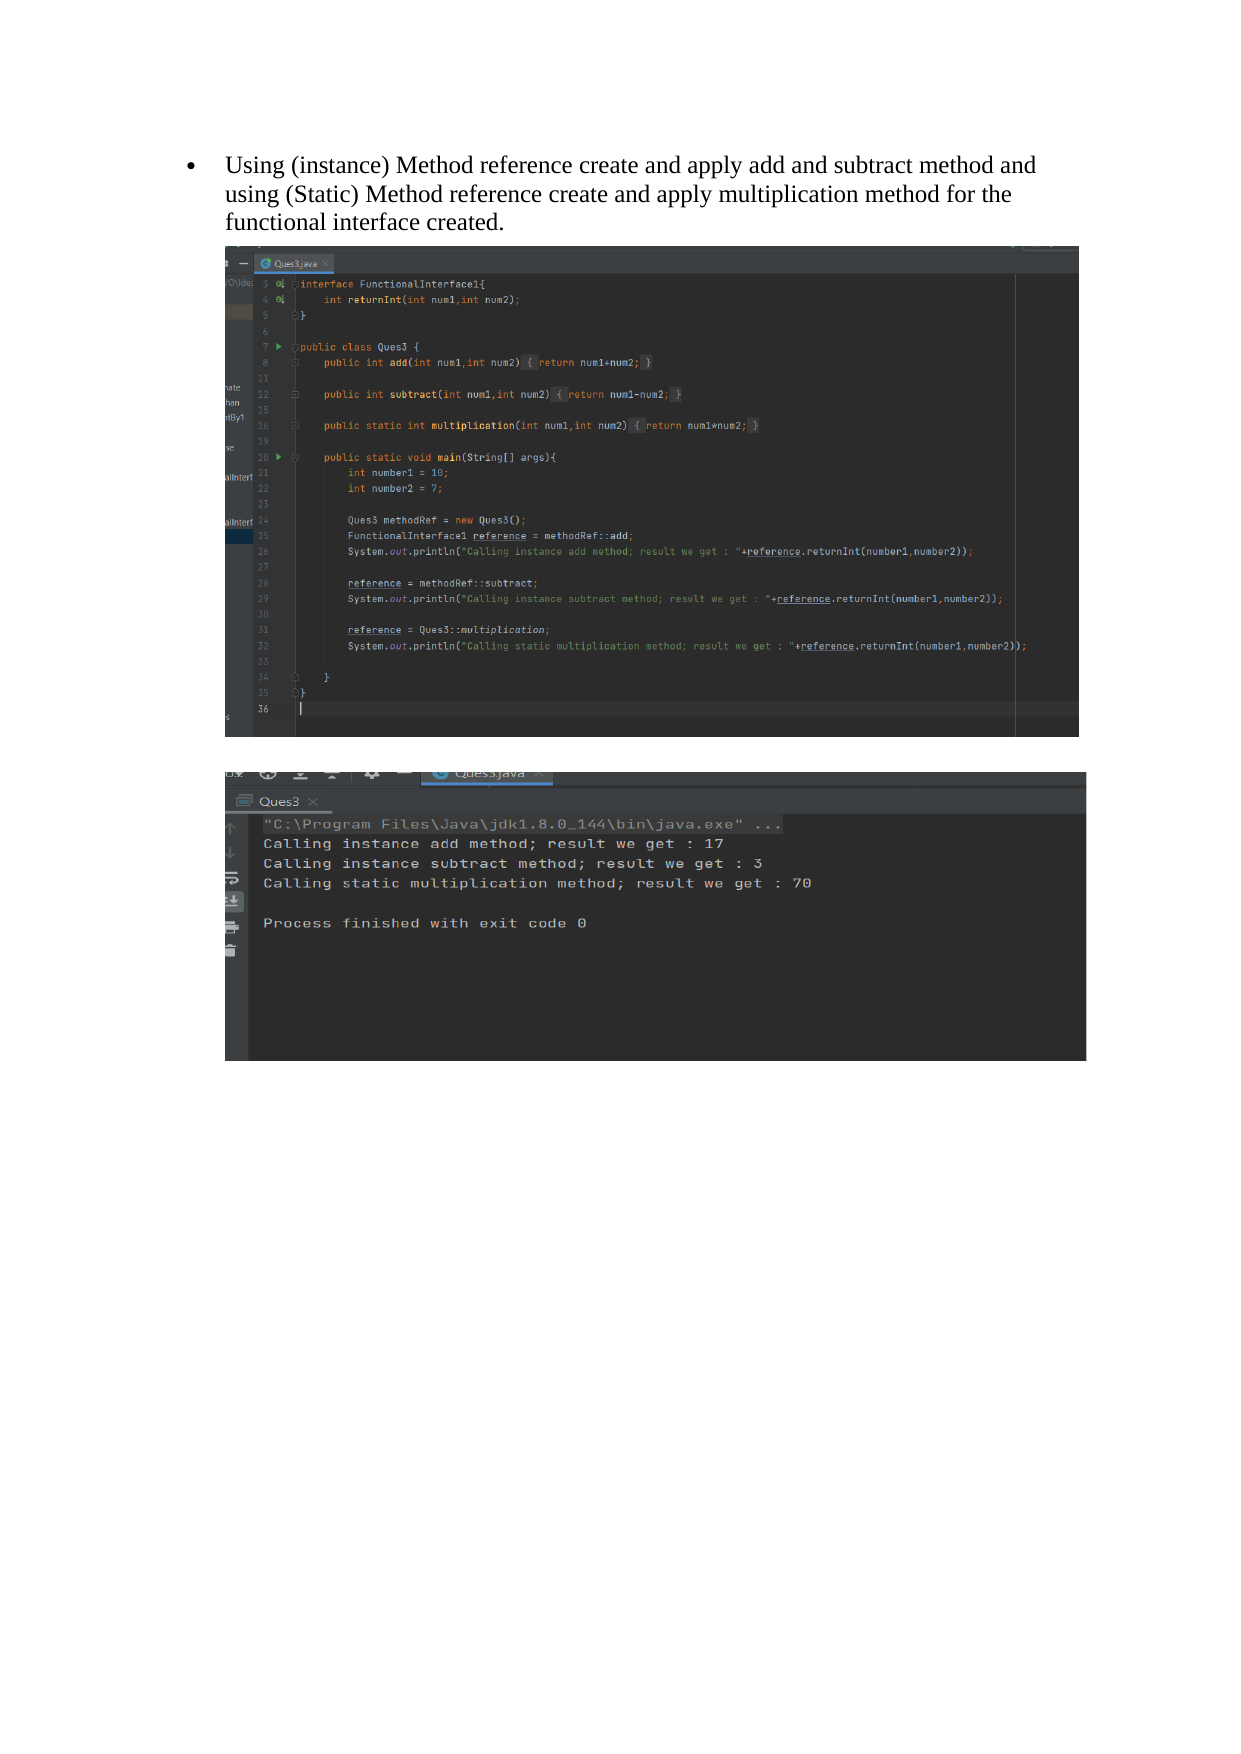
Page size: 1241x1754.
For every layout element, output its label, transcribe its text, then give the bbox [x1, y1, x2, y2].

picture [225, 772, 349, 909]
list Using (instance) Method reference create and apply add and subtract method and using (Static) Method reference create and apply multiplication method for the functional interface created. [187, 150, 1090, 236]
picture [225, 246, 1079, 737]
